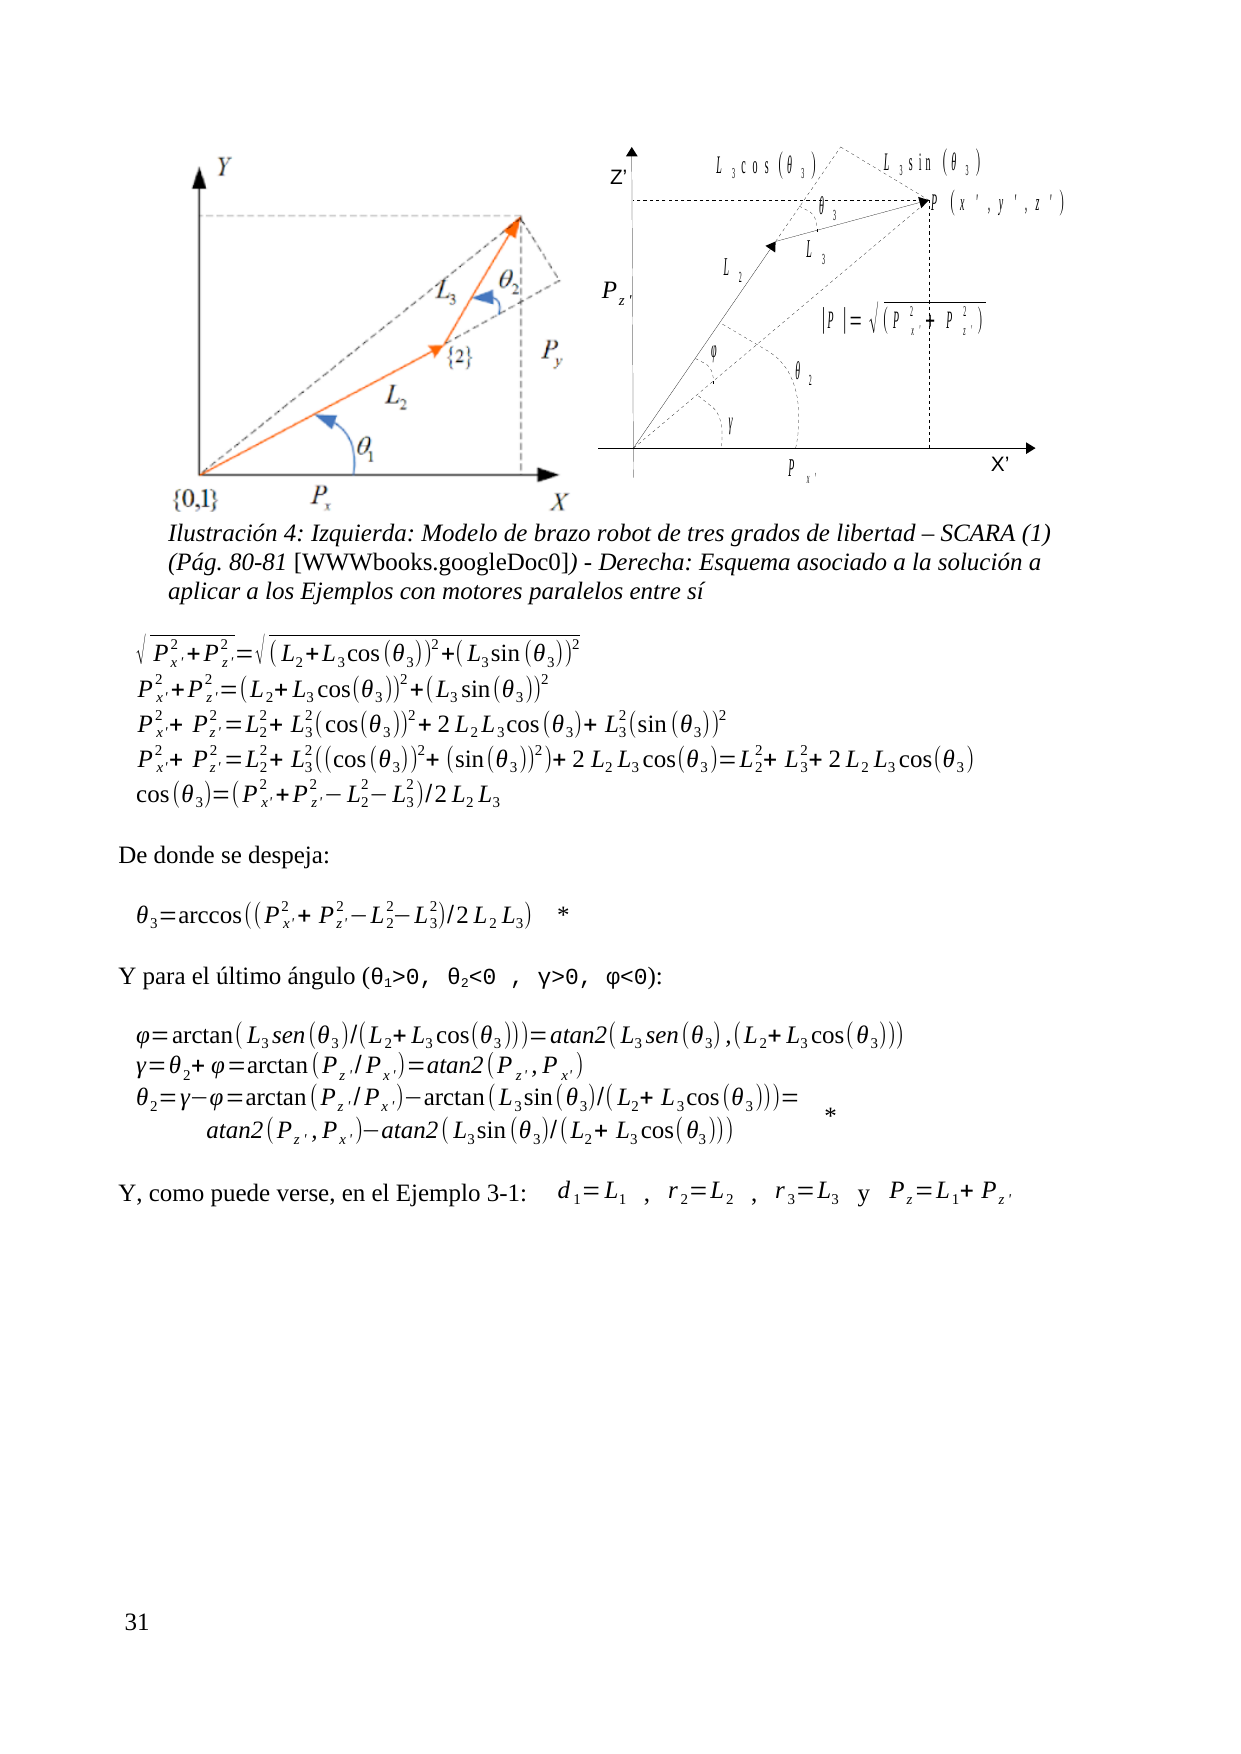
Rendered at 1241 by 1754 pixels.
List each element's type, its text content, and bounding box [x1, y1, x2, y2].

text * [118, 1083, 1122, 1147]
text Y, como puede verse, en el Ejemplo 3-1: ,,y [118, 1176, 1122, 1208]
text Ilustración 4: Izquierda: Modelo de brazo robot de tres grados de libertad – SCARA (1) (Pág. 80-81 [WWWbooks.googleDoc0]) - Derecha: Esquema asociado a la solución a aplicar a los Ejemplos con motores paralelos entre sí [168, 159, 1072, 605]
text De donde se despeja: [118, 840, 1122, 868]
text * [118, 897, 1122, 932]
text Y para el último ángulo (θ1>0, θ2<0 , γ>0, φ<0): [118, 961, 1122, 991]
